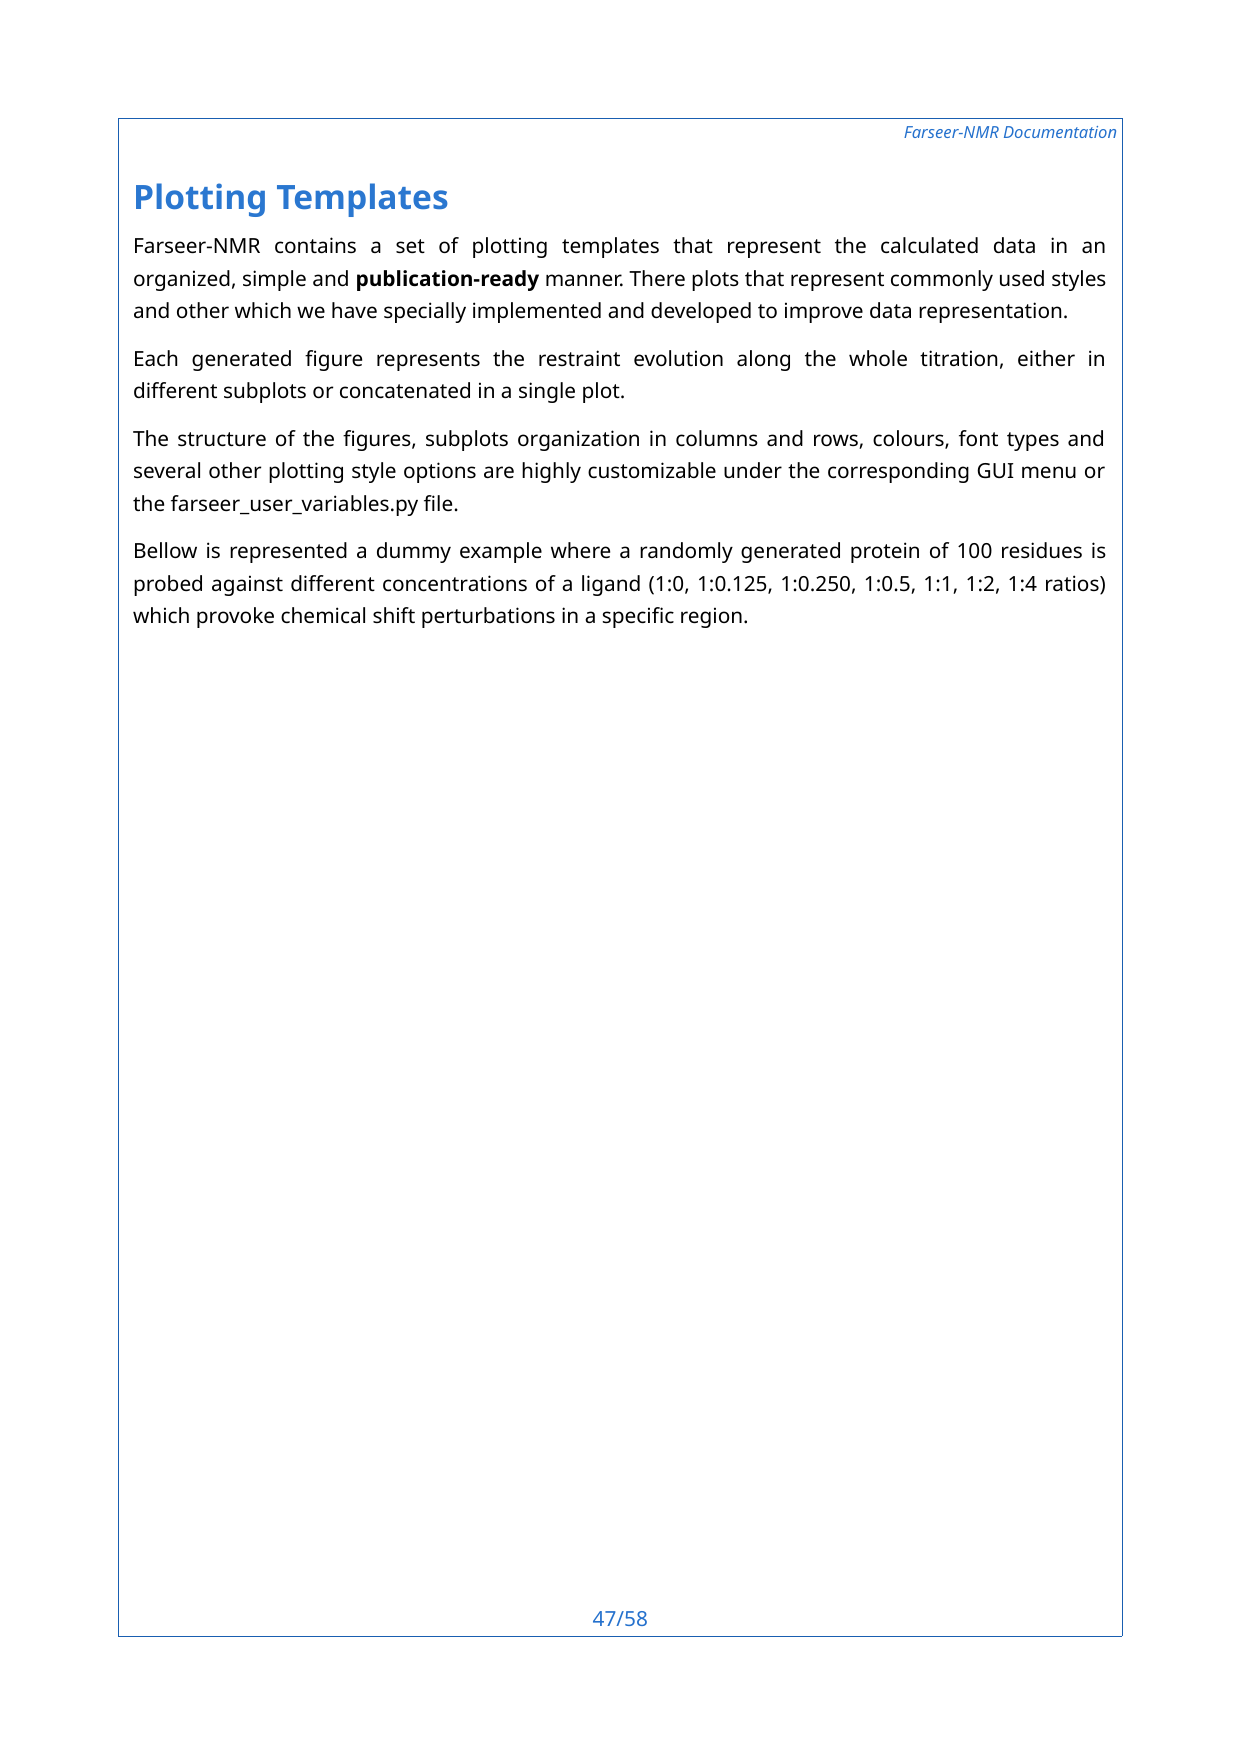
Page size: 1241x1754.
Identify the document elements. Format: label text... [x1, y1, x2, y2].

text Bellow is represented a dummy example where a randomly generated protein of 100 residues is probed against different concentrations of a ligand (1:0, 1:0.125, 1:0.250, 1:0.5, 1:1, 1:2, 1:4 ratios) which provoke chemical shift perturbations in a specific region. [133, 536, 1107, 630]
text Each generated figure represents the restraint evolution along the whole titration, either in different subplots or concatenated in a single plot. [133, 344, 1107, 405]
text The structure of the figures, subplots organization in columns and rows, colours, font types and several other plotting style options are highly customizable under the corresponding GUI menu or the farseer_user_variables.py file. [133, 424, 1107, 517]
subtitle Plotting Templates [133, 173, 1119, 219]
text Farseer-NMR contains a set of plotting templates that represent the calculated data in an organized, simple and publication-ready manner. There plots that represent commonly used styles and other which we have specially implemented and developed to improve data representation. [133, 231, 1107, 325]
